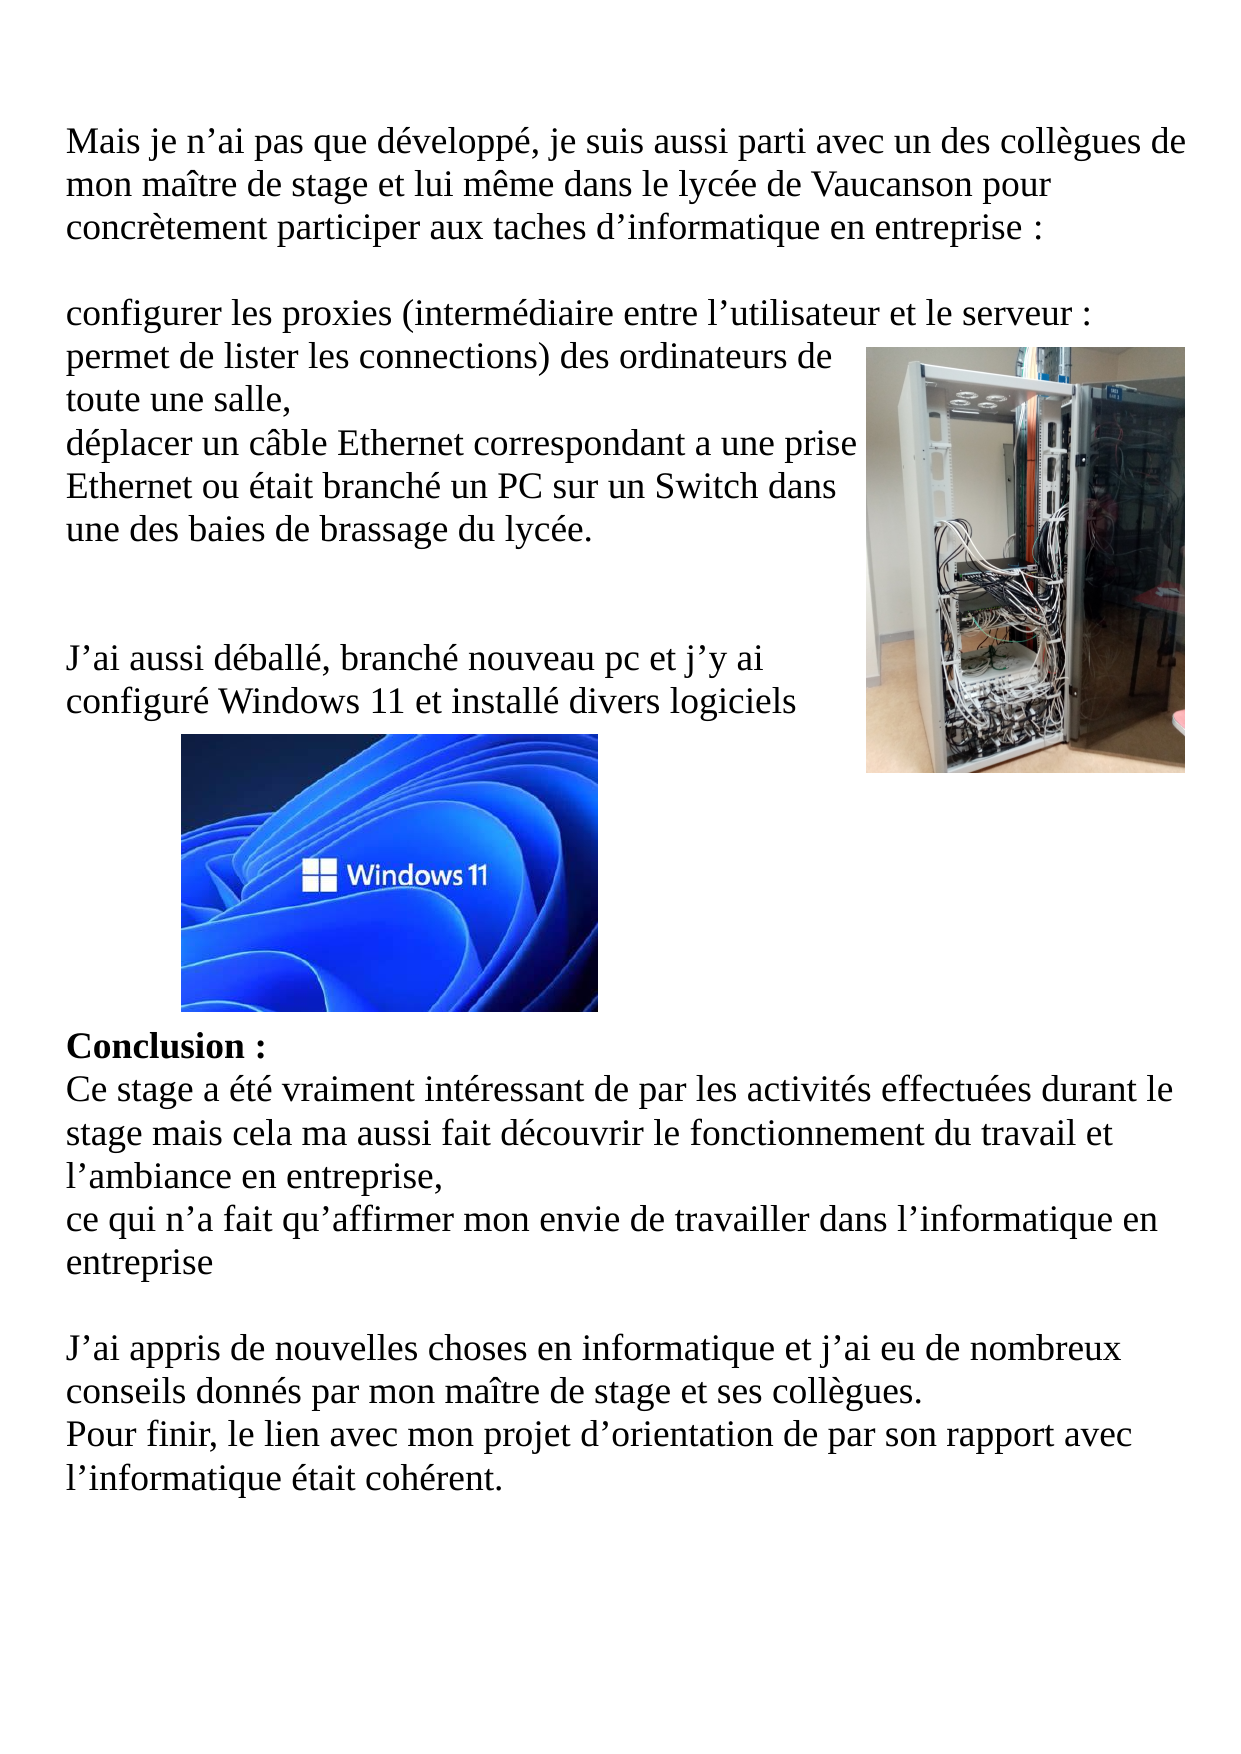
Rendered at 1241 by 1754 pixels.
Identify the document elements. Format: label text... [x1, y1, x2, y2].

picture [181, 734, 598, 1012]
text J’ai appris de nouvelles choses en informatique et j’ai eu de nombreux conseils donnés par mon maître de stage et ses collègues. [66, 1326, 1200, 1412]
text configurer les proxies (intermédiaire entre l’utilisateur et le serveur : permet de lister les connections) des ordinateurs de toute une salle, [66, 291, 1200, 420]
text ce qui n’a fait qu’affirmer mon envie de travailler dans l’informatique en entreprise [66, 1196, 1200, 1282]
text J’ai aussi déballé, branché nouveau pc et j’y ai configuré Windows 11 et installé divers logiciels [66, 636, 866, 722]
text Mais je n’ai pas que développé, je suis aussi parti avec un des collègues de mon maître de stage et lui même dans le lycée de Vaucanson pour concrètement participer aux taches d’informatique en entreprise : [66, 118, 1200, 247]
text déplacer un câble Ethernet correspondant a une prise Ethernet ou était branché un PC sur un Switch dans une des baies de brassage du lycée. [66, 420, 866, 549]
text Conclusion : [66, 1024, 1200, 1067]
picture [866, 347, 1185, 773]
text Ce stage a été vraiment intéressant de par les activités effectuées durant le stage mais cela ma aussi fait découvrir le fonctionnement du travail et l’ambiance en entreprise, [66, 1067, 1200, 1196]
text Pour finir, le lien avec mon projet d’orientation de par son rapport avec l’informatique était cohérent. [66, 1412, 1200, 1498]
